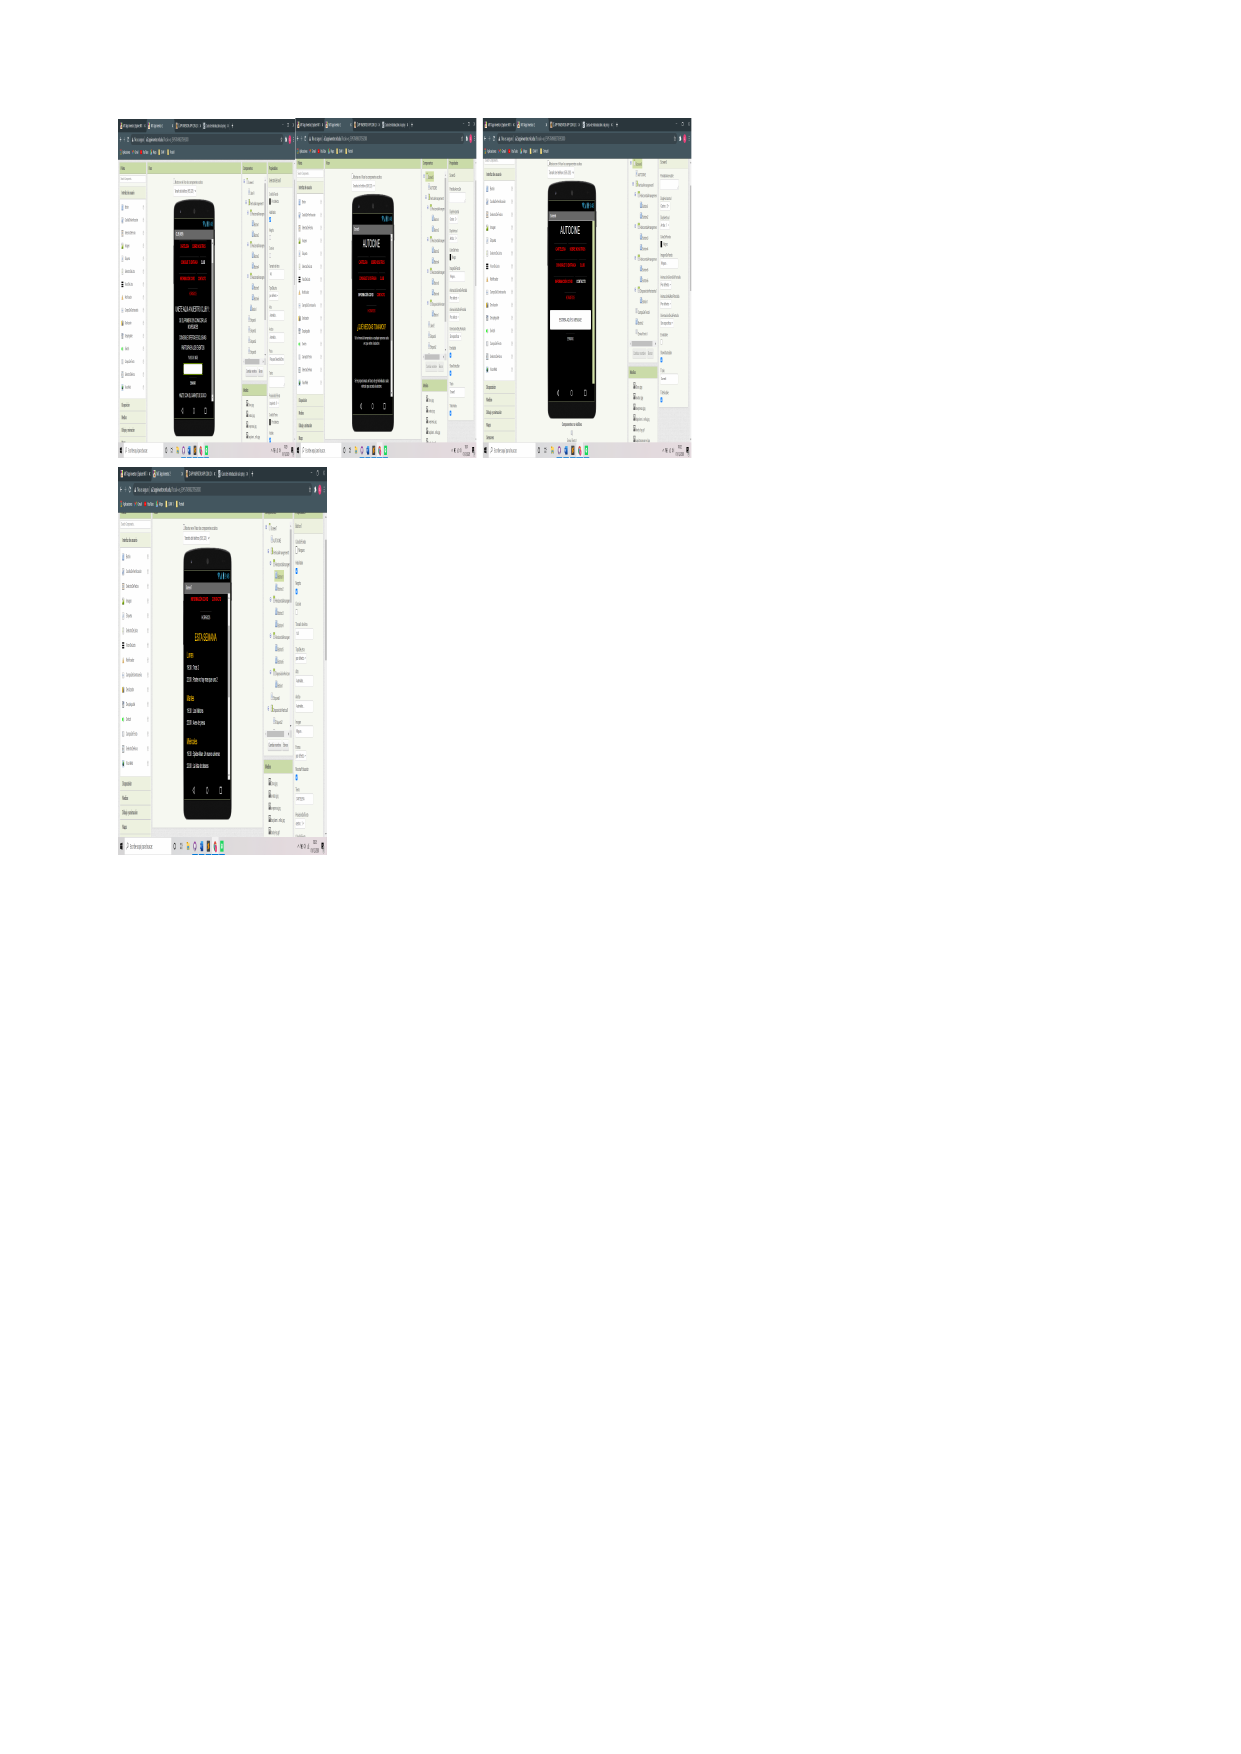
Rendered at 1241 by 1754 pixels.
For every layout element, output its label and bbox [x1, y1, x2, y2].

picture [118, 118, 477, 458]
picture [118, 467, 327, 855]
picture [482, 118, 692, 458]
